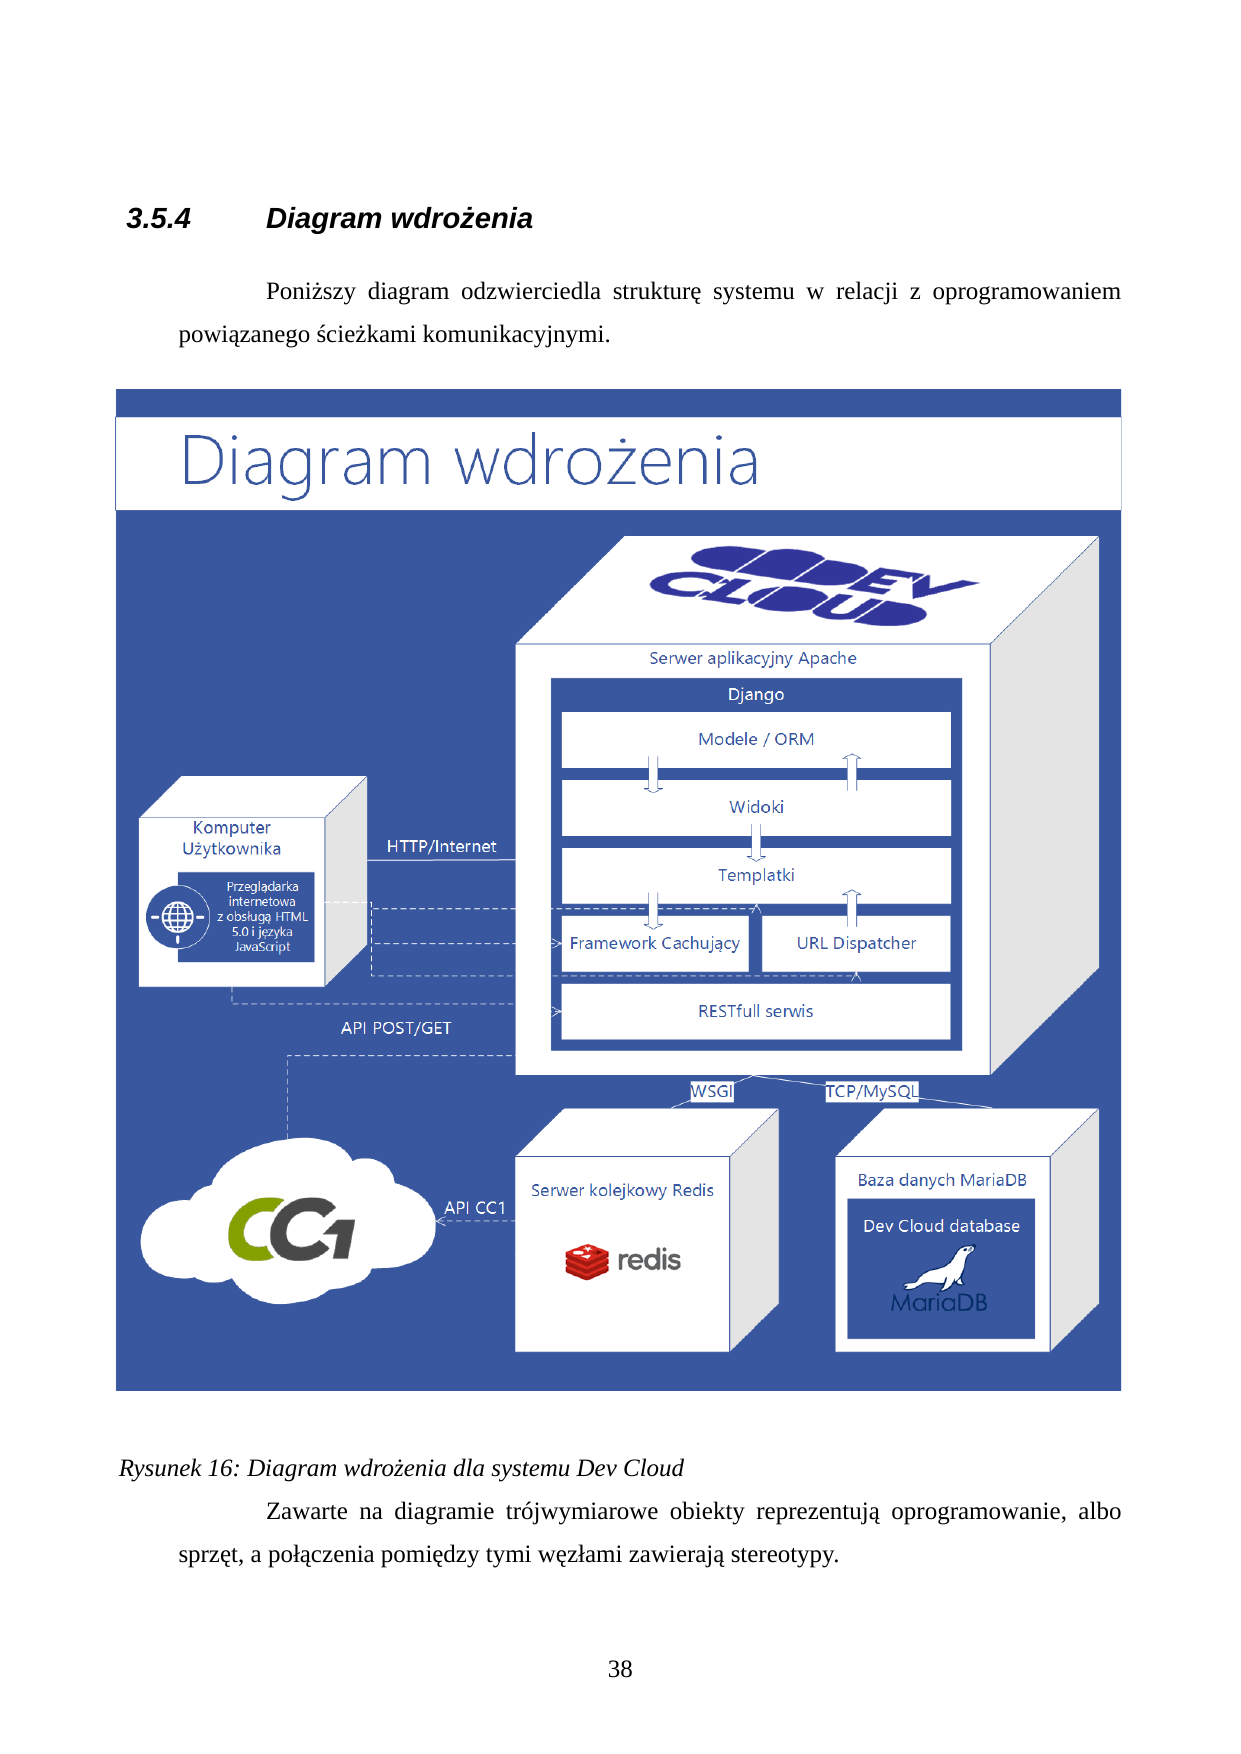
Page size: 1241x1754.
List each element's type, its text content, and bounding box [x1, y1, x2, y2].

text Rysunek 16: Diagram wdrożenia dla systemu Dev Cloud [118, 1453, 1122, 1482]
picture [84, 387, 1122, 1453]
text Zawarte na diagramie trójwymiarowe obiekty reprezentują oprogramowanie, albo sprzęt, a połączenia pomiędzy tymi węzłami zawierają stereotypy. [178, 1482, 1122, 1568]
text Poniższy diagram odzwierciedla strukturę systemu w relacji z oprogramowaniem powiązanego ścieżkami komunikacyjnymi. [178, 276, 1122, 348]
subtitle Diagram wdrożenia [118, 201, 1122, 235]
text [118, 375, 1122, 387]
